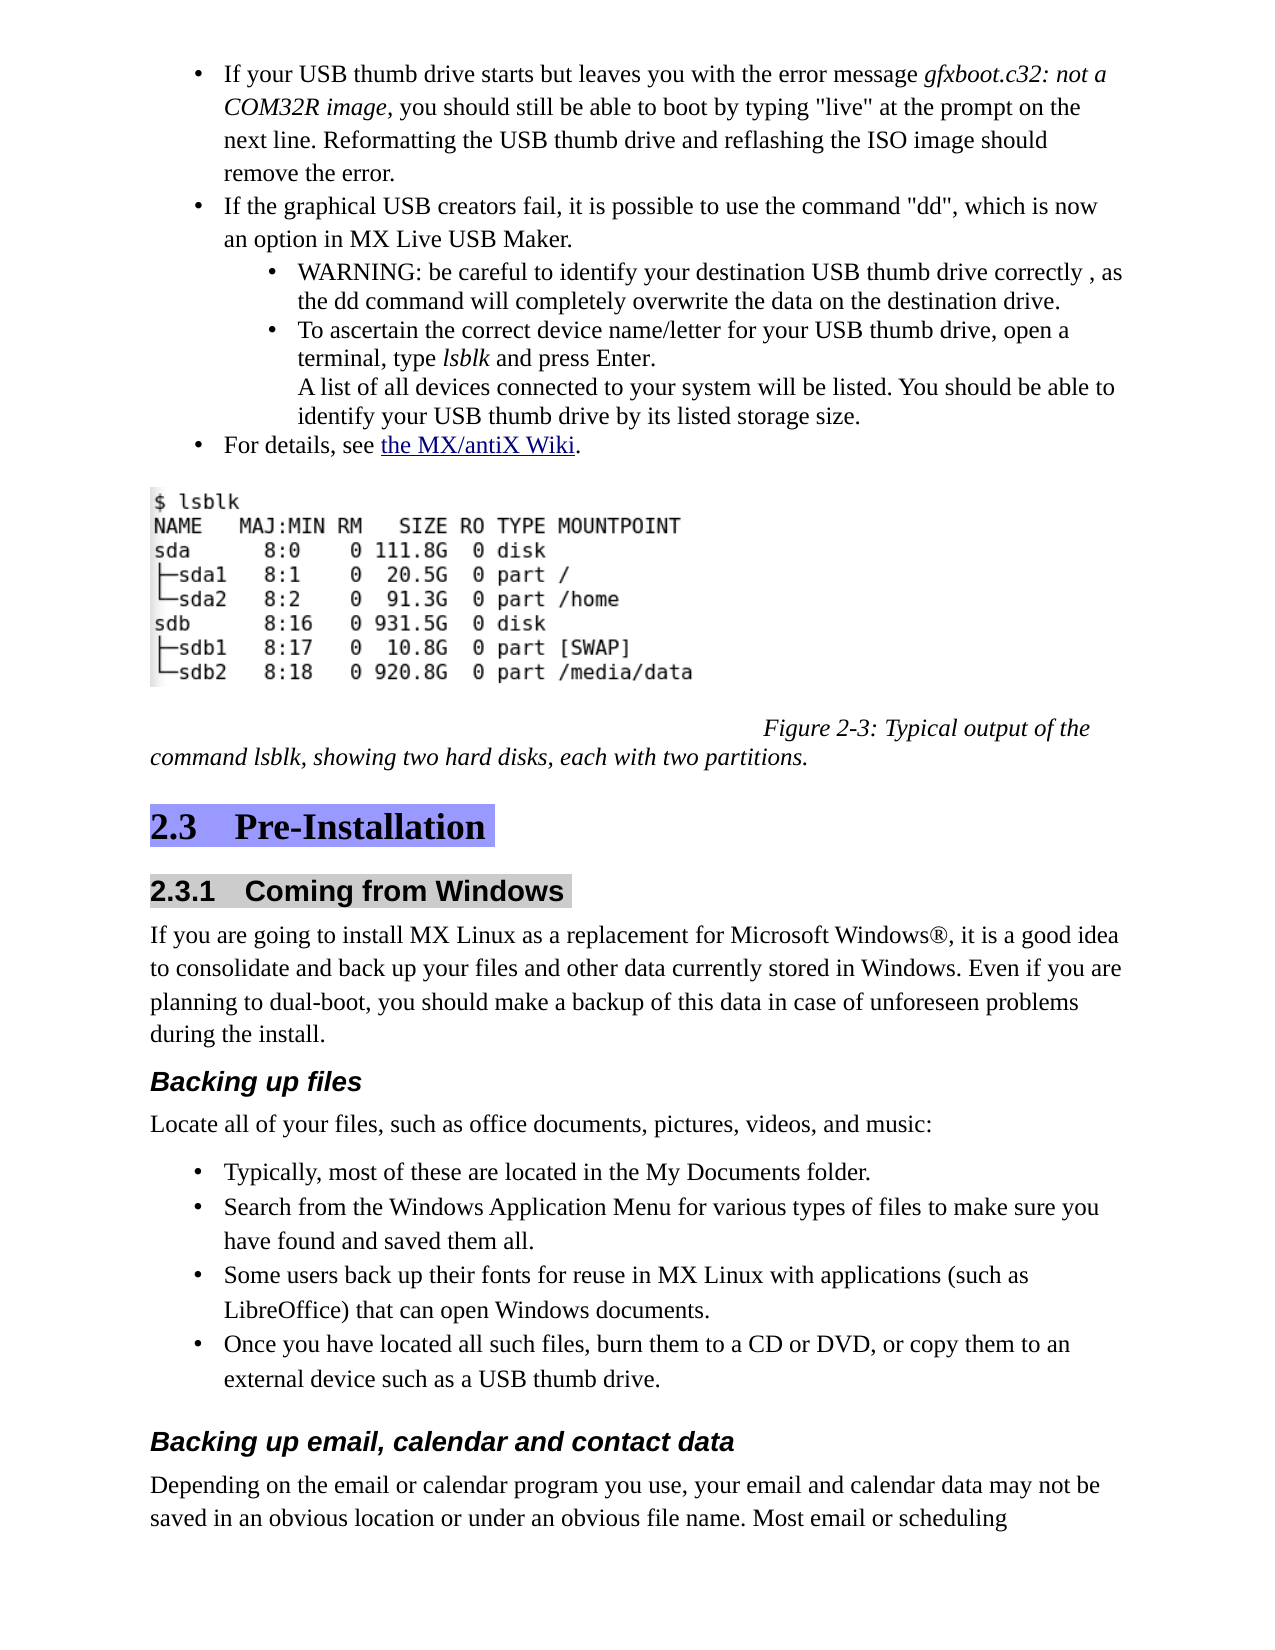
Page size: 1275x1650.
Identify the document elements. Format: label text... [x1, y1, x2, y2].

subtitle 2.3 Pre-Installation [495, 804, 1125, 847]
list Some users back up their fonts for reuse in MX Linux with applications (such as LibreOffice) that can open Windows documents. [193, 1261, 1125, 1324]
text Depending on the email or calendar program you use, your email and calendar data may not be saved in an obvious location or under an obvious file name. Most email or scheduling [150, 1470, 1125, 1532]
text If you are going to install MX Linux as a replacement for Microsoft Windows®, it is a good idea to consolidate and back up your files and other data currently stored in Windows. Even if you are planning to dual-boot, you should make a backup of this data in case of unforeseen problems during the install. [150, 921, 1125, 1048]
picture [150, 487, 763, 687]
list Typically, most of these are located in the My Documents folder. [193, 1157, 1125, 1186]
text Figure 2-3: Typical output of the command lsblk, showing two hard disks, each with two partitions. [150, 713, 1125, 771]
subtitle Backing up files [150, 1065, 1125, 1097]
subtitle Backing up email, calendar and contact data [150, 1426, 1125, 1457]
list WARNING: be careful to identify your destination USB thumb drive correctly , as the dd command will completely overwrite the data on the destination drive. [268, 257, 1125, 315]
list If the graphical USB creators fail, it is possible to use the command "dd", which is now an option in MX Live USB Maker. [194, 191, 1125, 253]
list Search from the Windows Application Menu for various types of files to make sure you have found and saved them all. [193, 1192, 1125, 1255]
text Locate all of your files, such as office documents, pictures, videos, and music: [150, 1109, 1125, 1138]
subtitle 2.3.1 Coming from Windows [572, 874, 1125, 908]
list If your USB thumb drive starts but leaves you with the error message gfxboot.c32: not a COM32R image, you should still be able to boot by typing "live" at the prompt on the next line. Reformatting the USB thumb drive and reflashing the ISO image should remove the error. [194, 59, 1125, 187]
list To ascertain the correct device name/letter for your USB thumb drive, open a terminal, type lsblk and press Enter. A list of all devices connected to your system will be listed. You should be able to identify your USB thumb drive by its listed storage size. [268, 315, 1125, 430]
list For details, see the MX/antiX Wiki. [194, 430, 1125, 458]
list Once you have located all such files, burn them to a CD or DVD, or copy them to an external device such as a USB thumb drive. [193, 1329, 1125, 1393]
